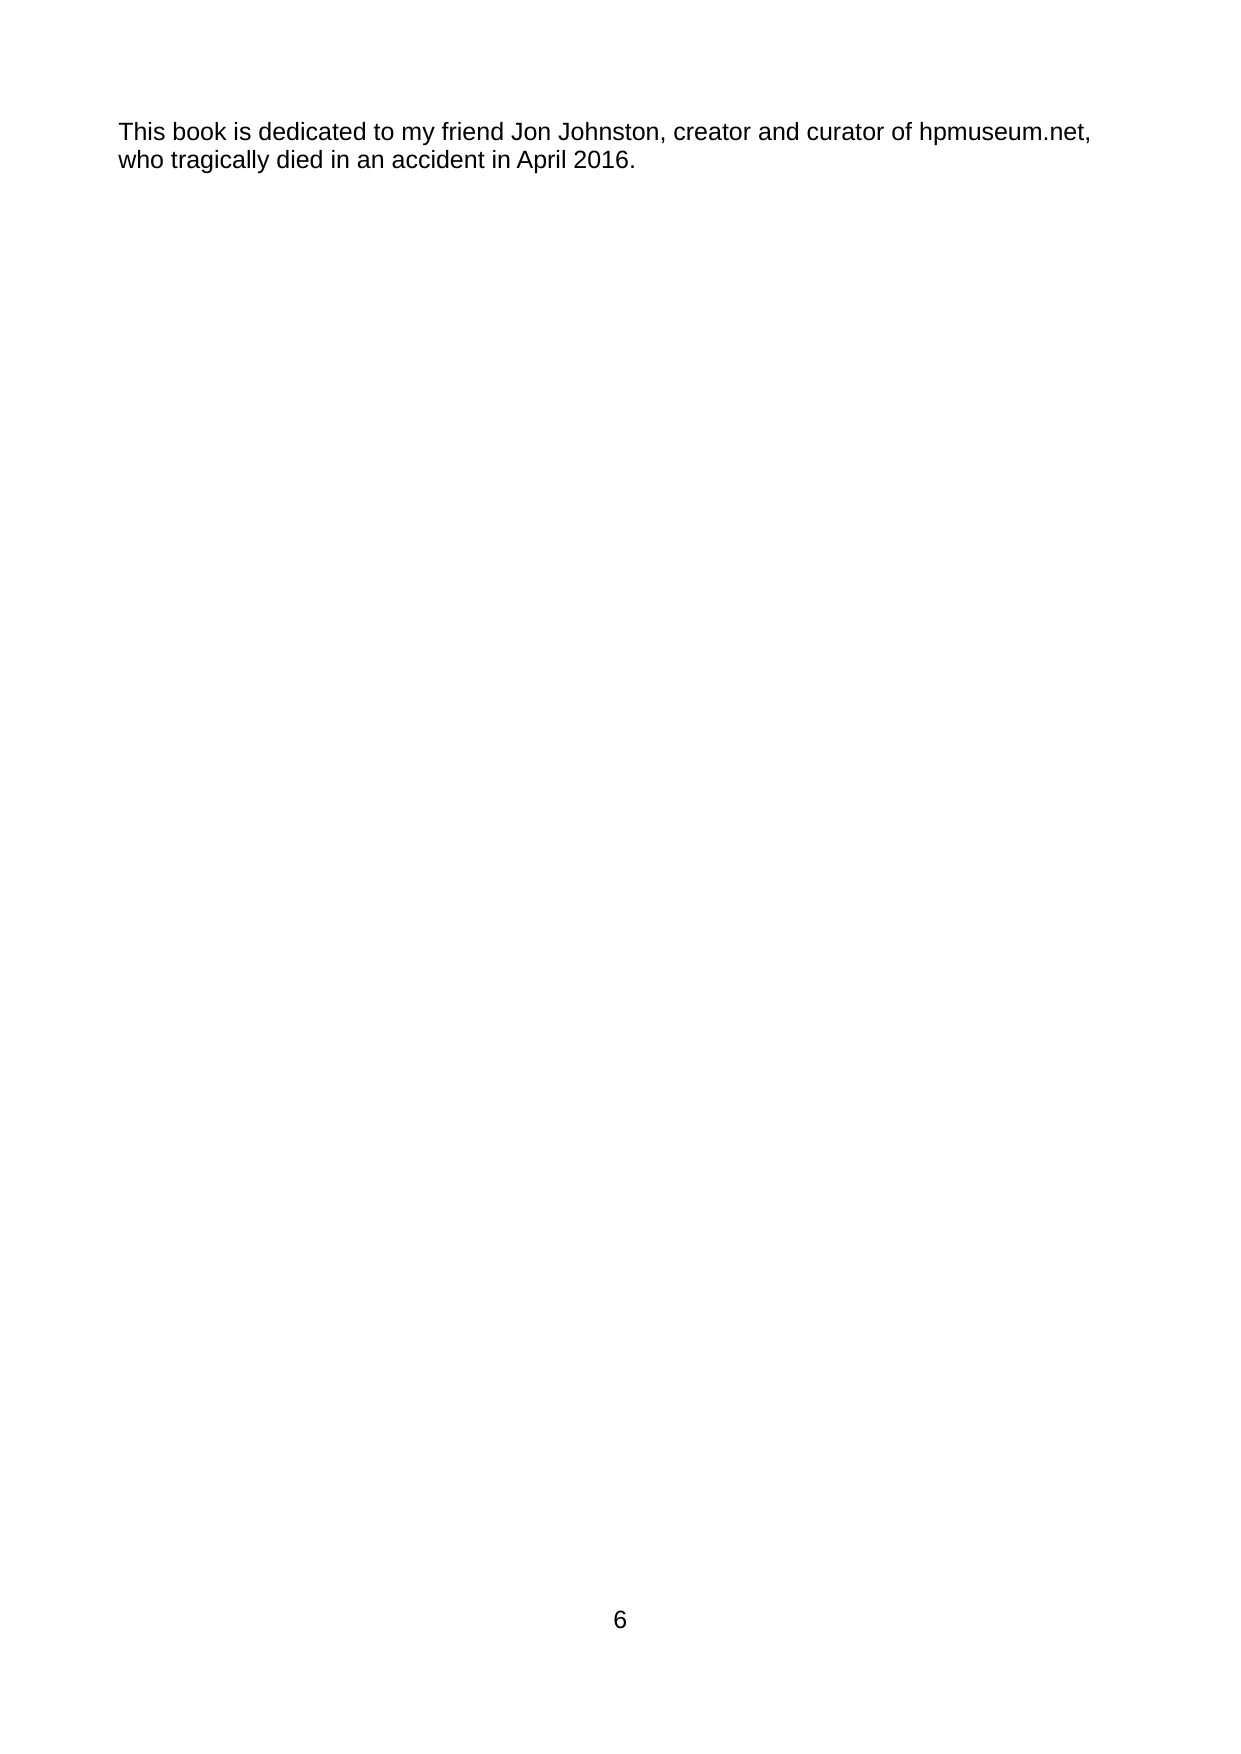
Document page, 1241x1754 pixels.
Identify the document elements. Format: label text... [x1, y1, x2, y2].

text This book is dedicated to my friend Jon Johnston, creator and curator of hpmuseum.net, who tragically died in an accident in April 2016. [118, 118, 1122, 174]
